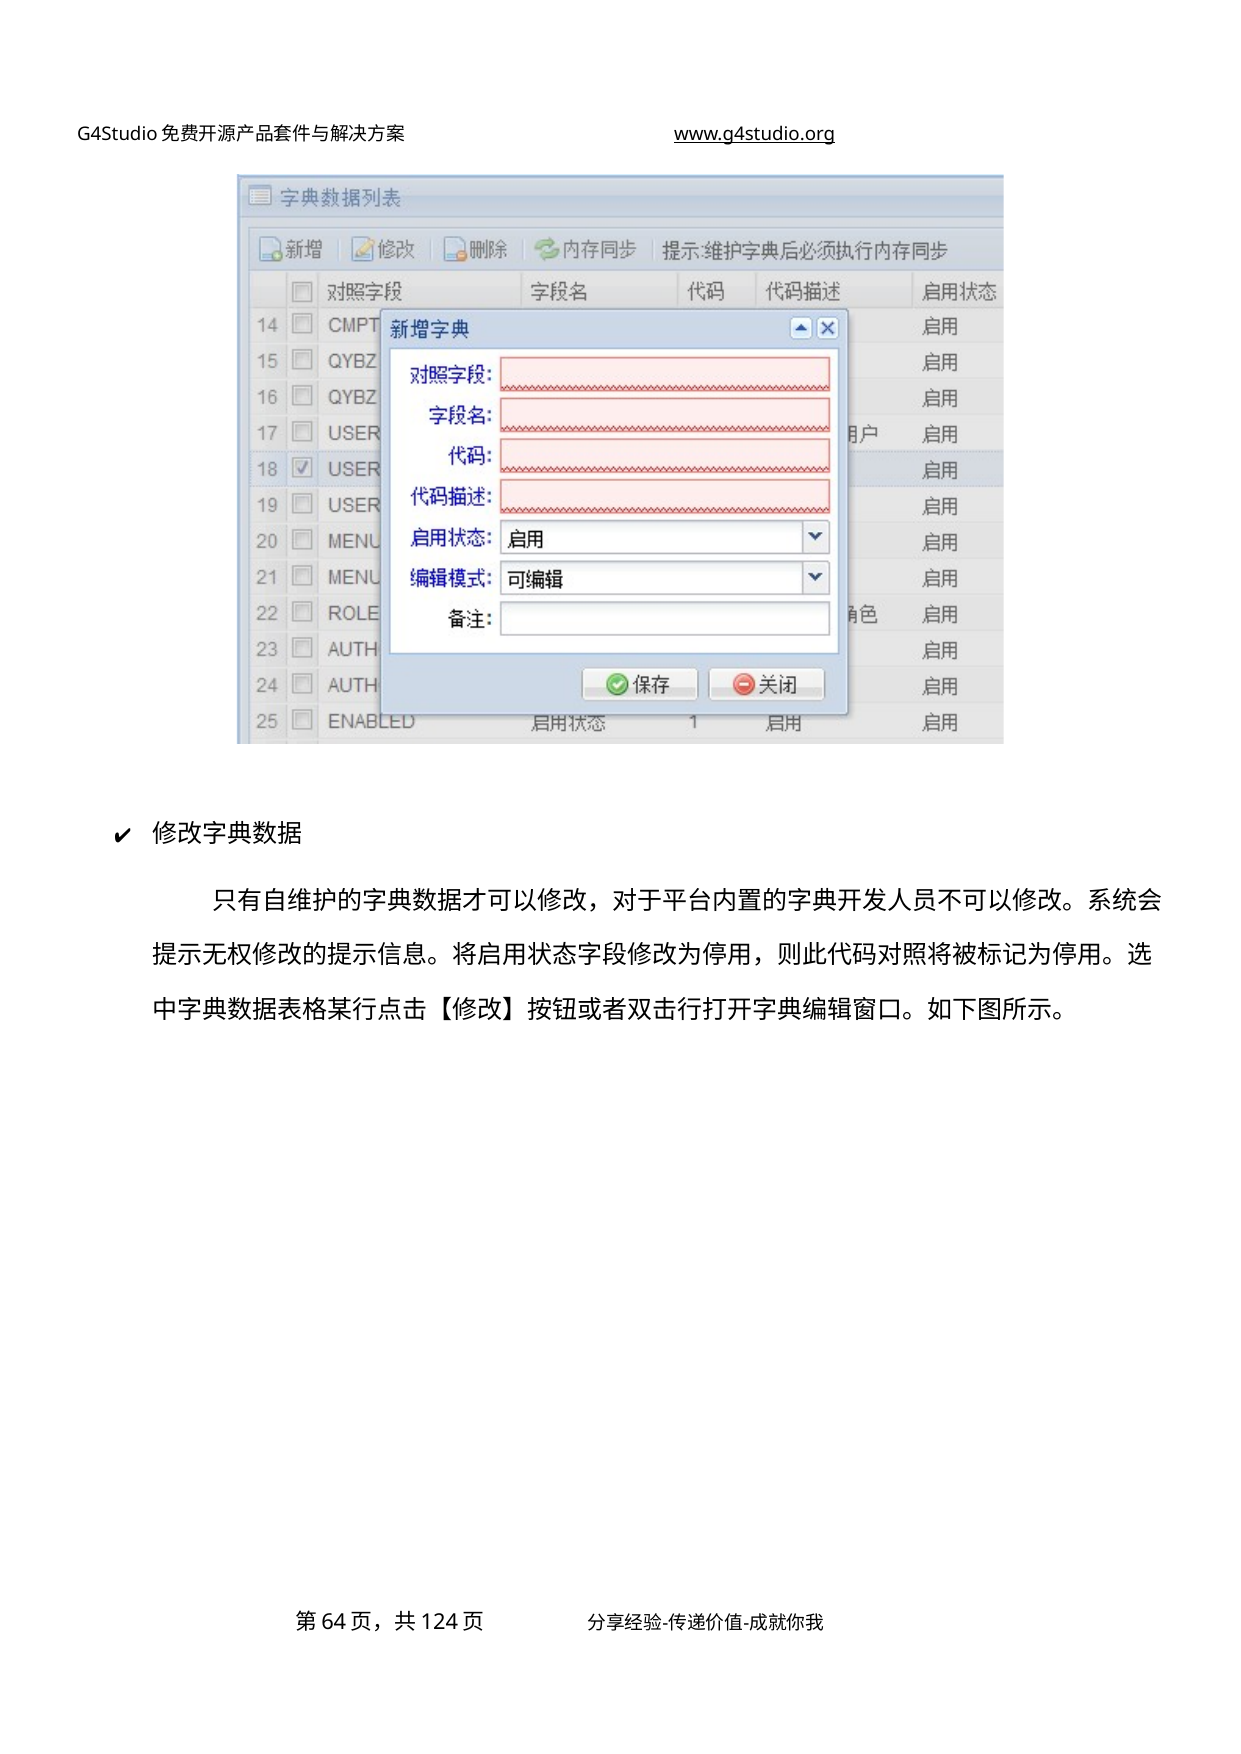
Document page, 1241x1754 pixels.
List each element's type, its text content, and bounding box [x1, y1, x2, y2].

list 修改字典数据 [114, 813, 1163, 850]
list 只有自维护的字典数据才可以修改，对于平台内置的字典开发人员不可以修改。系统会提示无权修改的提示信息。将启用状态字段修改为停用，则此代码对照将被标记为停用。选中字典数据表格某行点击【修改】按钮或者双击行打开字典编辑窗口。如下图所示。 [114, 880, 1163, 1025]
picture [236, 174, 1004, 744]
